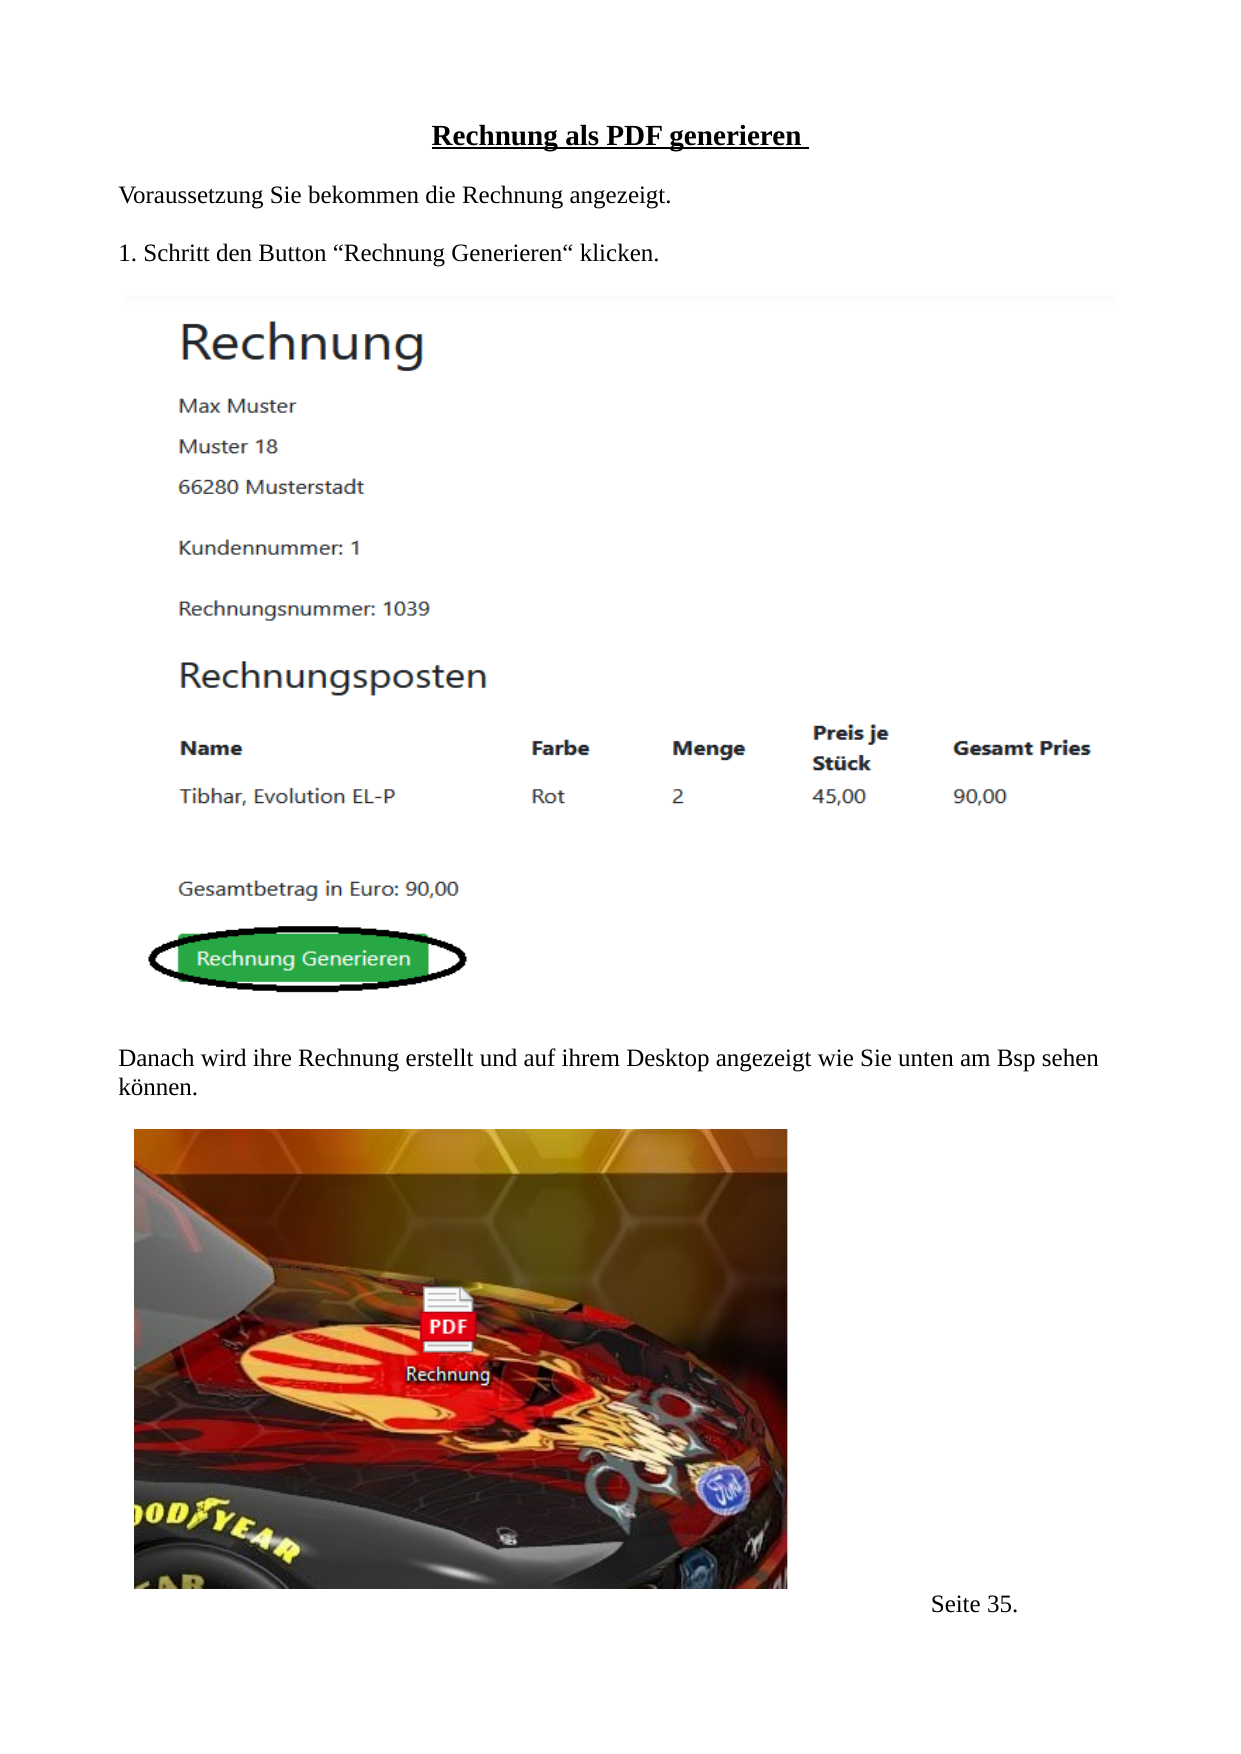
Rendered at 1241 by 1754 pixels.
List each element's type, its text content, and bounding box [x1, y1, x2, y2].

text Rechnung als PDF generieren [118, 118, 1122, 152]
picture [134, 1129, 788, 1589]
text Seite 35. [118, 1129, 1122, 1618]
text Danach wird ihre Rechnung erstellt und auf ihrem Desktop angezeigt wie Sie unten am Bsp sehen können. [118, 1043, 1122, 1101]
text 1. Schritt den Button “Rechnung Generieren“ klicken. [118, 238, 1122, 267]
text Voraussetzung Sie bekommen die Rechnung angezeigt. [118, 180, 1122, 209]
picture [122, 295, 1118, 1015]
